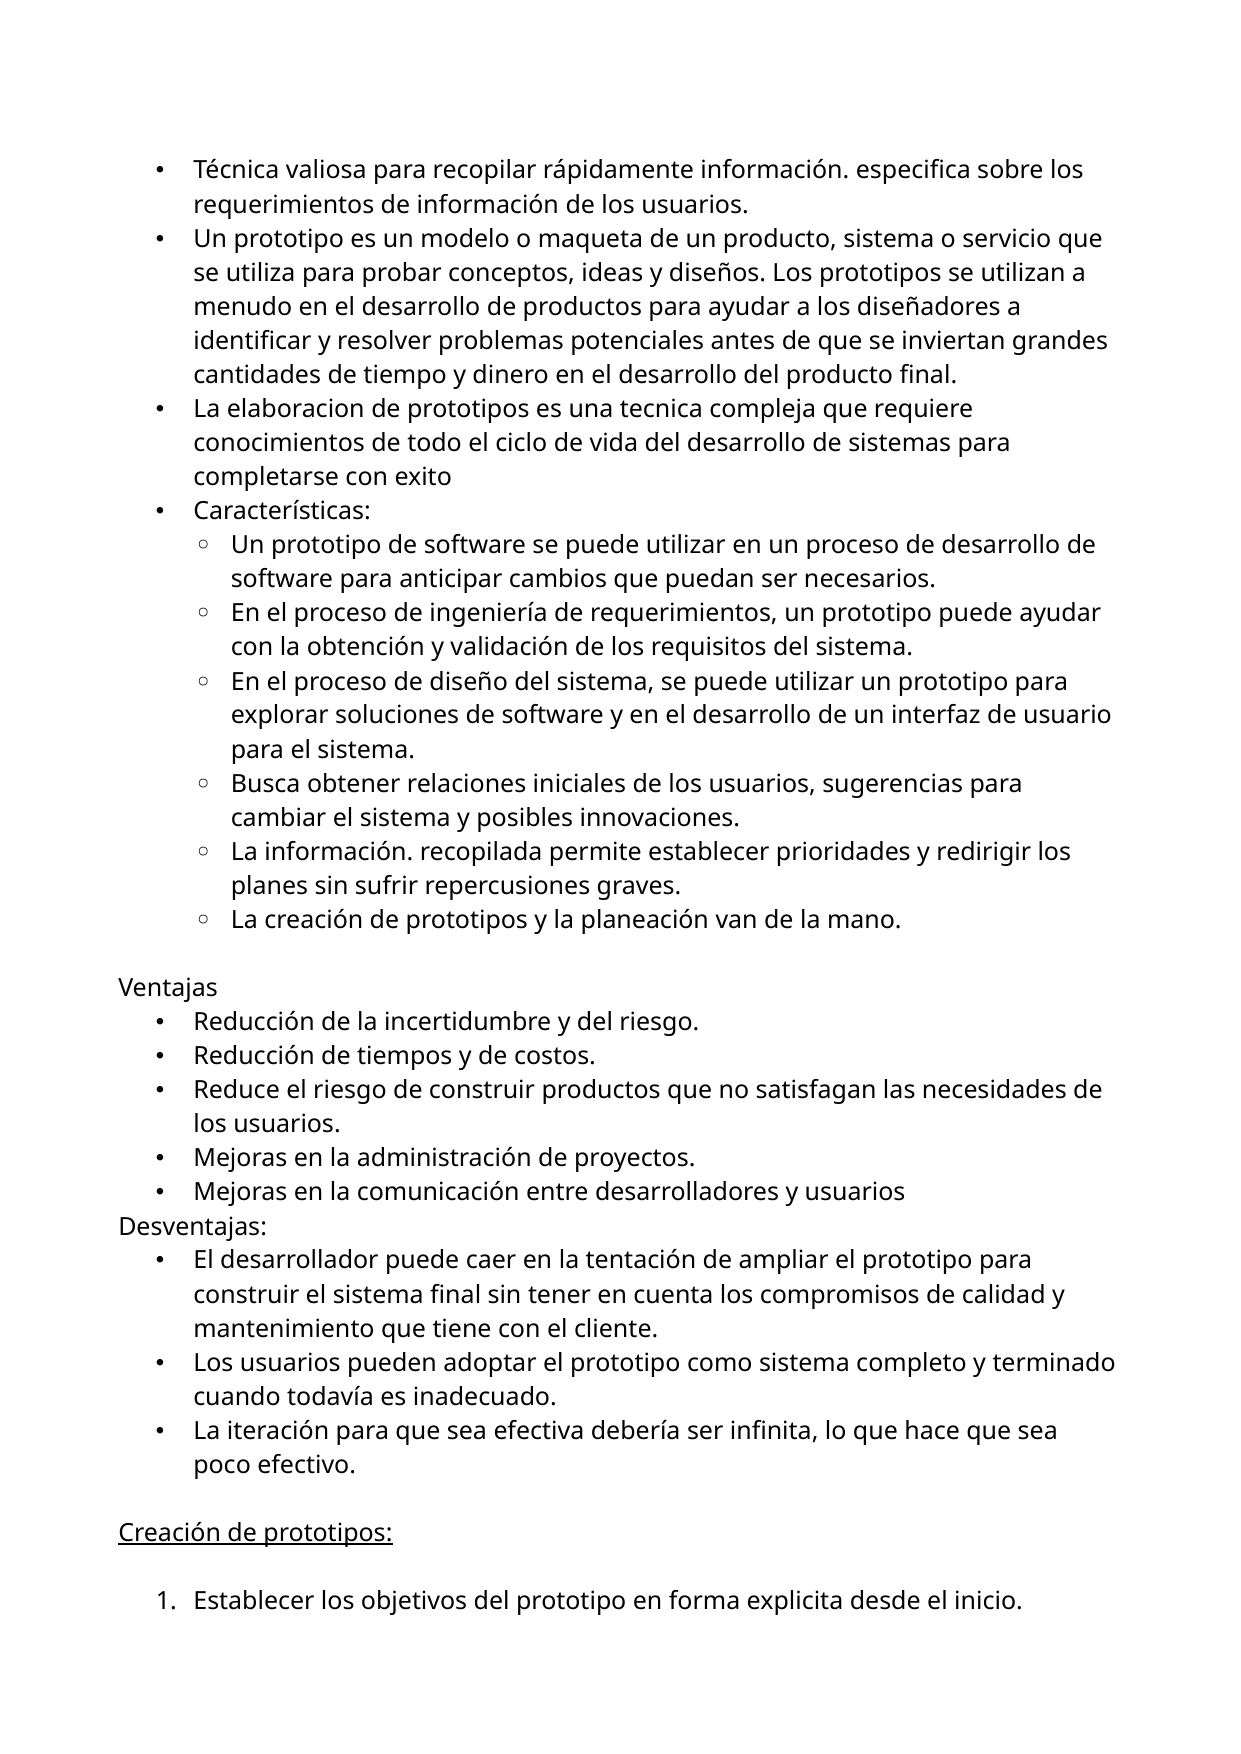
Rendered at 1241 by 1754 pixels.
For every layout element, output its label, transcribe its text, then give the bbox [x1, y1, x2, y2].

list La creación de prototipos y la planeación van de la mano. [193, 902, 1122, 936]
text Desventajas: [118, 1208, 1122, 1242]
list Características: [156, 493, 1122, 527]
list La información. recopilada permite establecer prioridades y redirigir los planes sin sufrir repercusiones graves. [193, 833, 1122, 902]
list Técnica valiosa para recopilar rápidamente información. especifica sobre los requerimientos de información de los usuarios. [156, 152, 1122, 220]
text Ventajas [118, 970, 1122, 1004]
list Mejoras en la comunicación entre desarrolladores y usuarios [156, 1174, 1122, 1208]
text Creación de prototipos: [118, 1515, 1122, 1549]
list En el proceso de ingeniería de requerimientos, un prototipo puede ayudar con la obtención y validación de los requisitos del sistema. [193, 595, 1122, 663]
list Busca obtener relaciones iniciales de los usuarios, sugerencias para cambiar el sistema y posibles innovaciones. [193, 765, 1122, 833]
list Reduce el riesgo de construir productos que no satisfagan las necesidades de los usuarios. [156, 1072, 1122, 1140]
list Un prototipo es un modelo o maqueta de un producto, sistema o servicio que se utiliza para probar conceptos, ideas y diseños. Los prototipos se utilizan a menudo en el desarrollo de productos para ayudar a los diseñadores a identificar y resolver problemas potenciales antes de que se inviertan grandes cantidades de tiempo y dinero en el desarrollo del producto final. [156, 220, 1122, 391]
list En el proceso de diseño del sistema, se puede utilizar un prototipo para explorar soluciones de software y en el desarrollo de un interfaz de usuario para el sistema. [193, 663, 1122, 765]
list Reducción de tiempos y de costos. [156, 1038, 1122, 1072]
list Reducción de la incertidumbre y del riesgo. [156, 1004, 1122, 1038]
list Un prototipo de software se puede utilizar en un proceso de desarrollo de software para anticipar cambios que puedan ser necesarios. [193, 527, 1122, 595]
list Mejoras en la administración de proyectos. [156, 1140, 1122, 1174]
list Establecer los objetivos del prototipo en forma explicita desde el inicio. [156, 1583, 1122, 1617]
list Los usuarios pueden adoptar el prototipo como sistema completo y terminado cuando todavía es inadecuado. [156, 1344, 1122, 1412]
list La iteración para que sea efectiva debería ser infinita, lo que hace que sea poco efectivo. [156, 1412, 1122, 1481]
list El desarrollador puede caer en la tentación de ampliar el prototipo para construir el sistema final sin tener en cuenta los compromisos de calidad y mantenimiento que tiene con el cliente. [156, 1242, 1122, 1344]
list La elaboracion de prototipos es una tecnica compleja que requiere conocimientos de todo el ciclo de vida del desarrollo de sistemas para completarse con exito [156, 391, 1122, 493]
